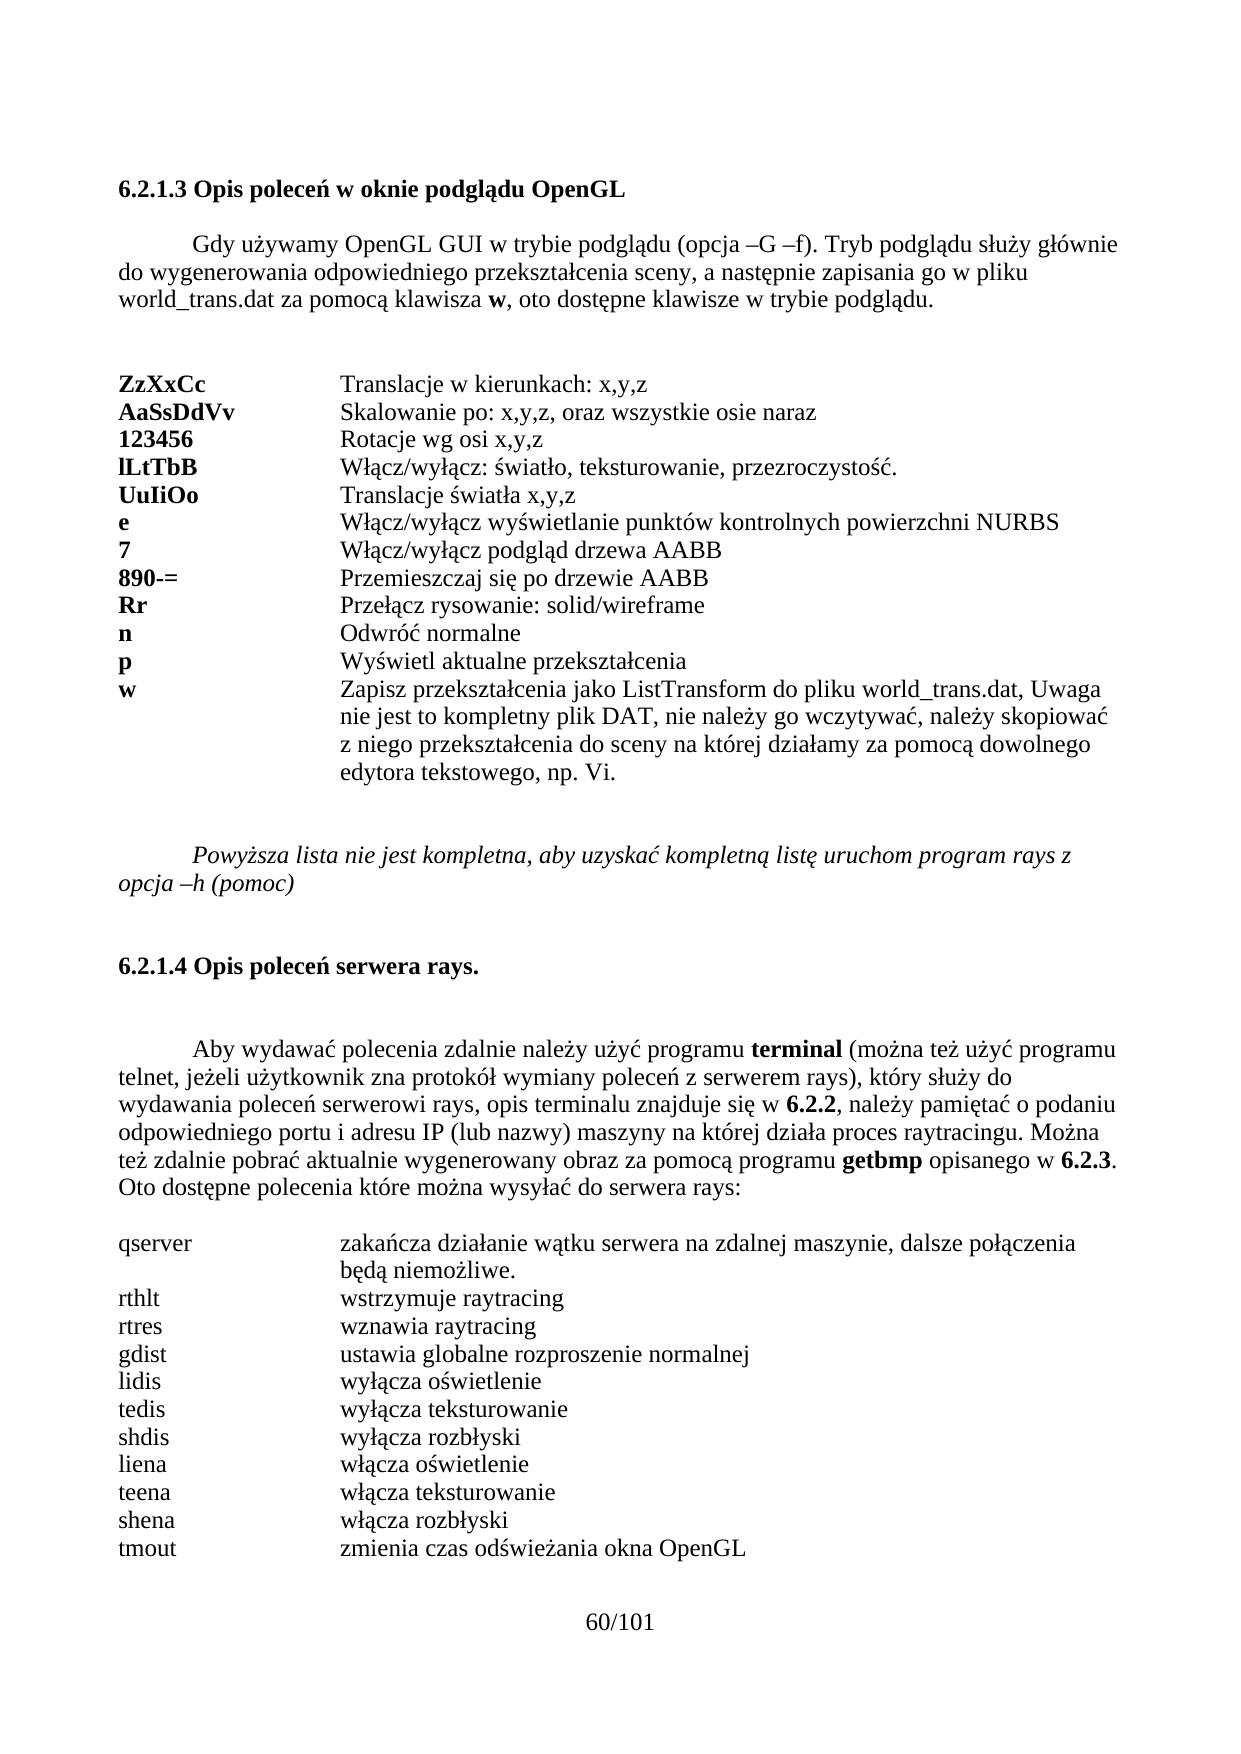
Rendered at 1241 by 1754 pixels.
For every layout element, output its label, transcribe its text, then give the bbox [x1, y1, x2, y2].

text n Odwróć normalne [118, 619, 1122, 647]
text rtres wznawia raytracing [118, 1312, 1122, 1340]
text UuIiOo Translacje światła x,y,z [118, 481, 1122, 508]
text Aby wydawać polecenia zdalnie należy użyć programu terminal (można też użyć programu telnet, jeżeli użytkownik zna protokół wymiany poleceń z serwerem rays), który służy do wydawania poleceń serwerowi rays, opis terminalu znajduje się w 6.2.2, należy pamiętać o podaniu odpowiedniego portu i adresu IP (lub nazwy) maszyny na której działa proces raytracingu. Można też zdalnie pobrać aktualnie wygenerowany obraz za pomocą programu getbmp opisanego w 6.2.3. Oto dostępne polecenia które można wysyłać do serwera rays: [118, 1035, 1122, 1201]
text lLtTbB Włącz/wyłącz: światło, teksturowanie, przezroczystość. [118, 453, 1122, 481]
text 7 Włącz/wyłącz podgląd drzewa AABB [118, 536, 1122, 564]
text liena włącza oświetlenie [118, 1451, 1122, 1478]
text w Zapisz przekształcenia jako ListTransform do pliku world_trans.dat, Uwaga nie jest to kompletny plik DAT, nie należy go wczytywać, należy skopiować z niego przekształcenia do sceny na której działamy za pomocą dowolnego edytora tekstowego, np. Vi. [118, 675, 1122, 786]
text e Włącz/wyłącz wyświetlanie punktów kontrolnych powierzchni NURBS [118, 508, 1122, 536]
text Powyższa lista nie jest kompletna, aby uzyskać kompletną listę uruchom program rays z opcja –h (pomoc) [118, 841, 1122, 896]
text 6.2.1.3 Opis poleceń w oknie podglądu OpenGL [118, 175, 1122, 202]
text lidis wyłącza oświetlenie [118, 1367, 1122, 1395]
text shdis wyłącza rozbłyski [118, 1423, 1122, 1451]
text AaSsDdVv Skalowanie po: x,y,z, oraz wszystkie osie naraz [118, 398, 1122, 425]
text ZzXxCc Translacje w kierunkach: x,y,z [118, 370, 1122, 398]
text p Wyświetl aktualne przekształcenia [118, 647, 1122, 675]
text Rr Przełącz rysowanie: solid/wireframe [118, 592, 1122, 619]
text 6.2.1.4 Opis poleceń serwera rays. [118, 952, 1122, 979]
text tedis wyłącza teksturowanie [118, 1395, 1122, 1423]
text 123456 Rotacje wg osi x,y,z [118, 425, 1122, 453]
text gdist ustawia globalne rozproszenie normalnej [118, 1340, 1122, 1367]
text tmout zmienia czas odświeżania okna OpenGL [118, 1534, 1122, 1561]
text 890-= Przemieszczaj się po drzewie AABB [118, 564, 1122, 592]
text Gdy używamy OpenGL GUI w trybie podglądu (opcja –G –f). Tryb podglądu służy głównie do wygenerowania odpowiedniego przekształcenia sceny, a następnie zapisania go w pliku world_trans.dat za pomocą klawisza w, oto dostępne klawisze w trybie podglądu. [118, 230, 1122, 313]
text qserver zakańcza działanie wątku serwera na zdalnej maszynie, dalsze połączenia będą niemożliwe. [118, 1229, 1122, 1284]
text shena włącza rozbłyski [118, 1506, 1122, 1534]
text rthlt wstrzymuje raytracing [118, 1284, 1122, 1312]
text teena włącza teksturowanie [118, 1478, 1122, 1506]
